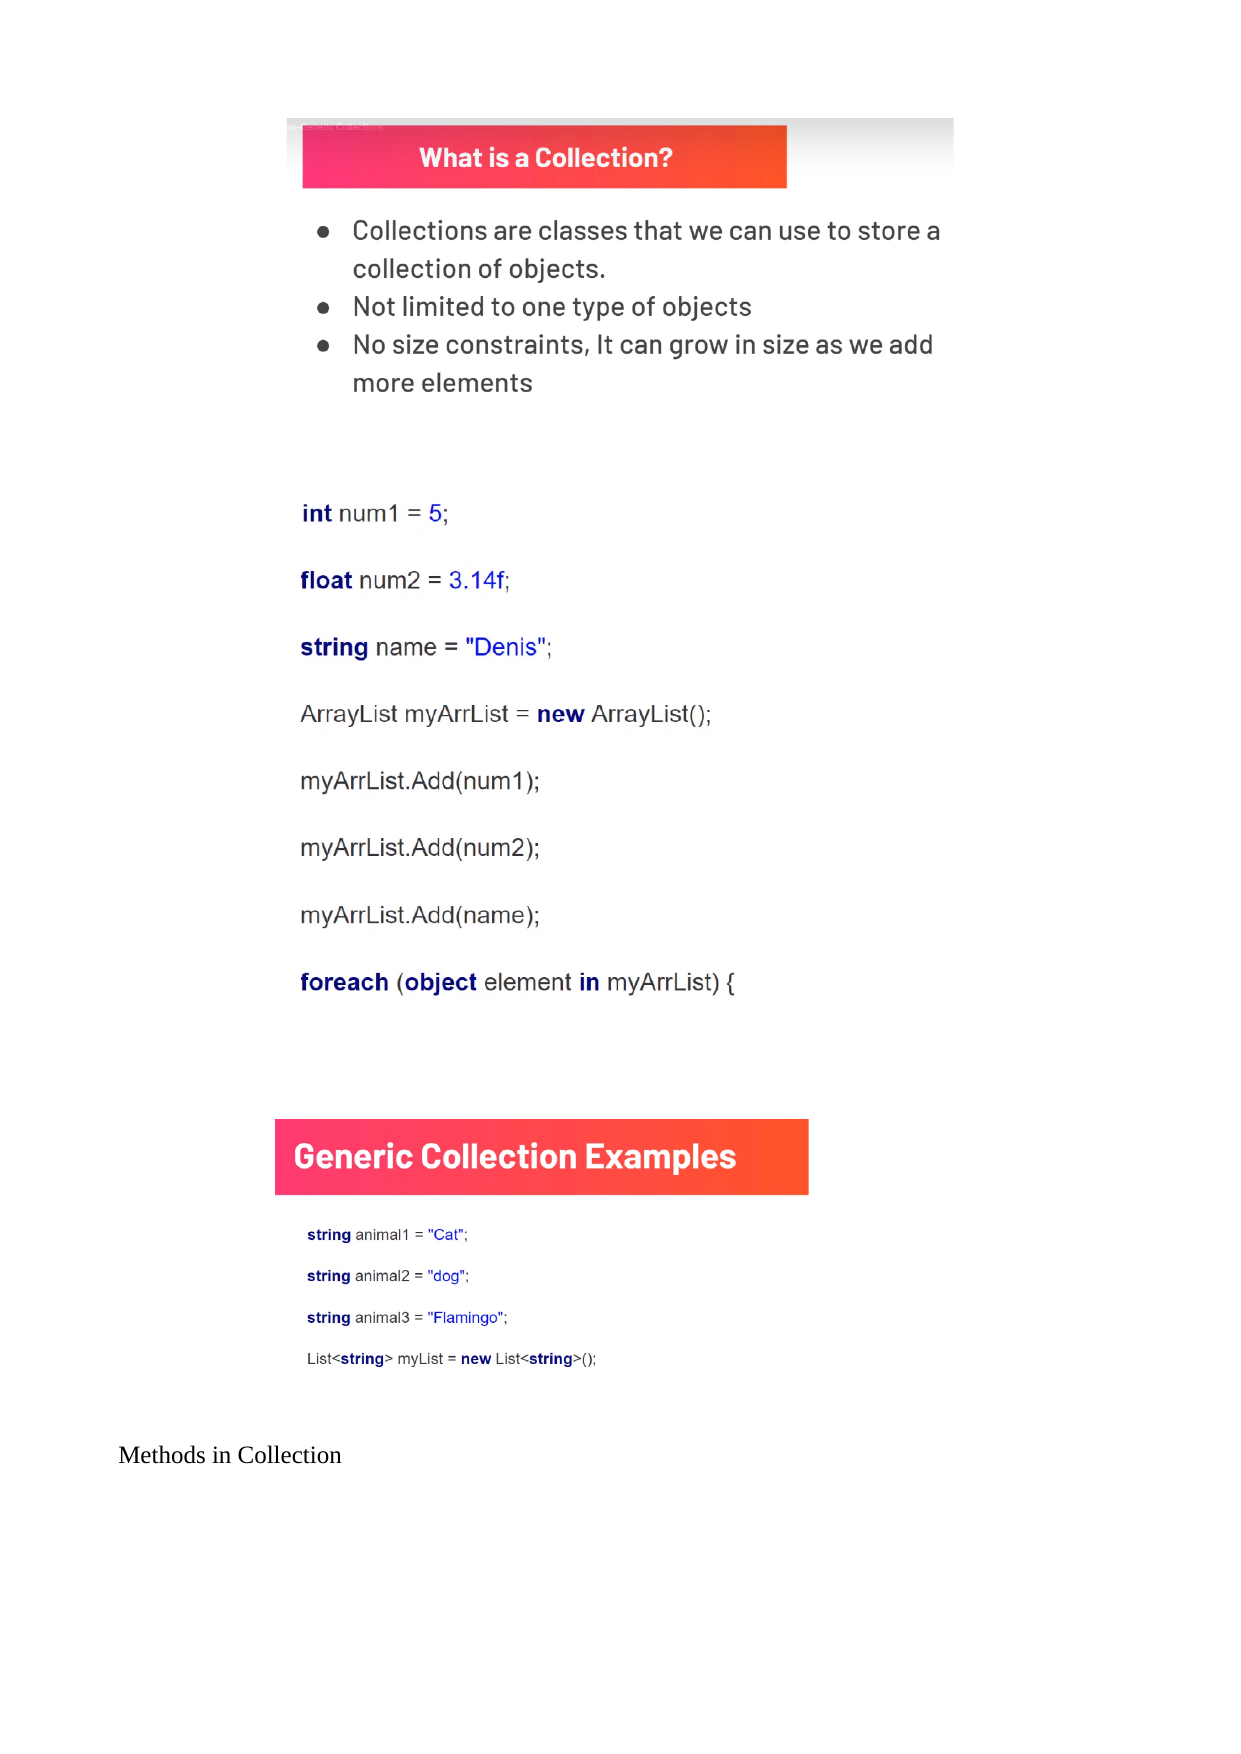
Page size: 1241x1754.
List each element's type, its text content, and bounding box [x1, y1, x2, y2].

picture [286, 118, 954, 412]
text Methods in Collection [118, 1153, 1122, 1469]
picture [275, 1119, 809, 1395]
picture [275, 468, 771, 1070]
